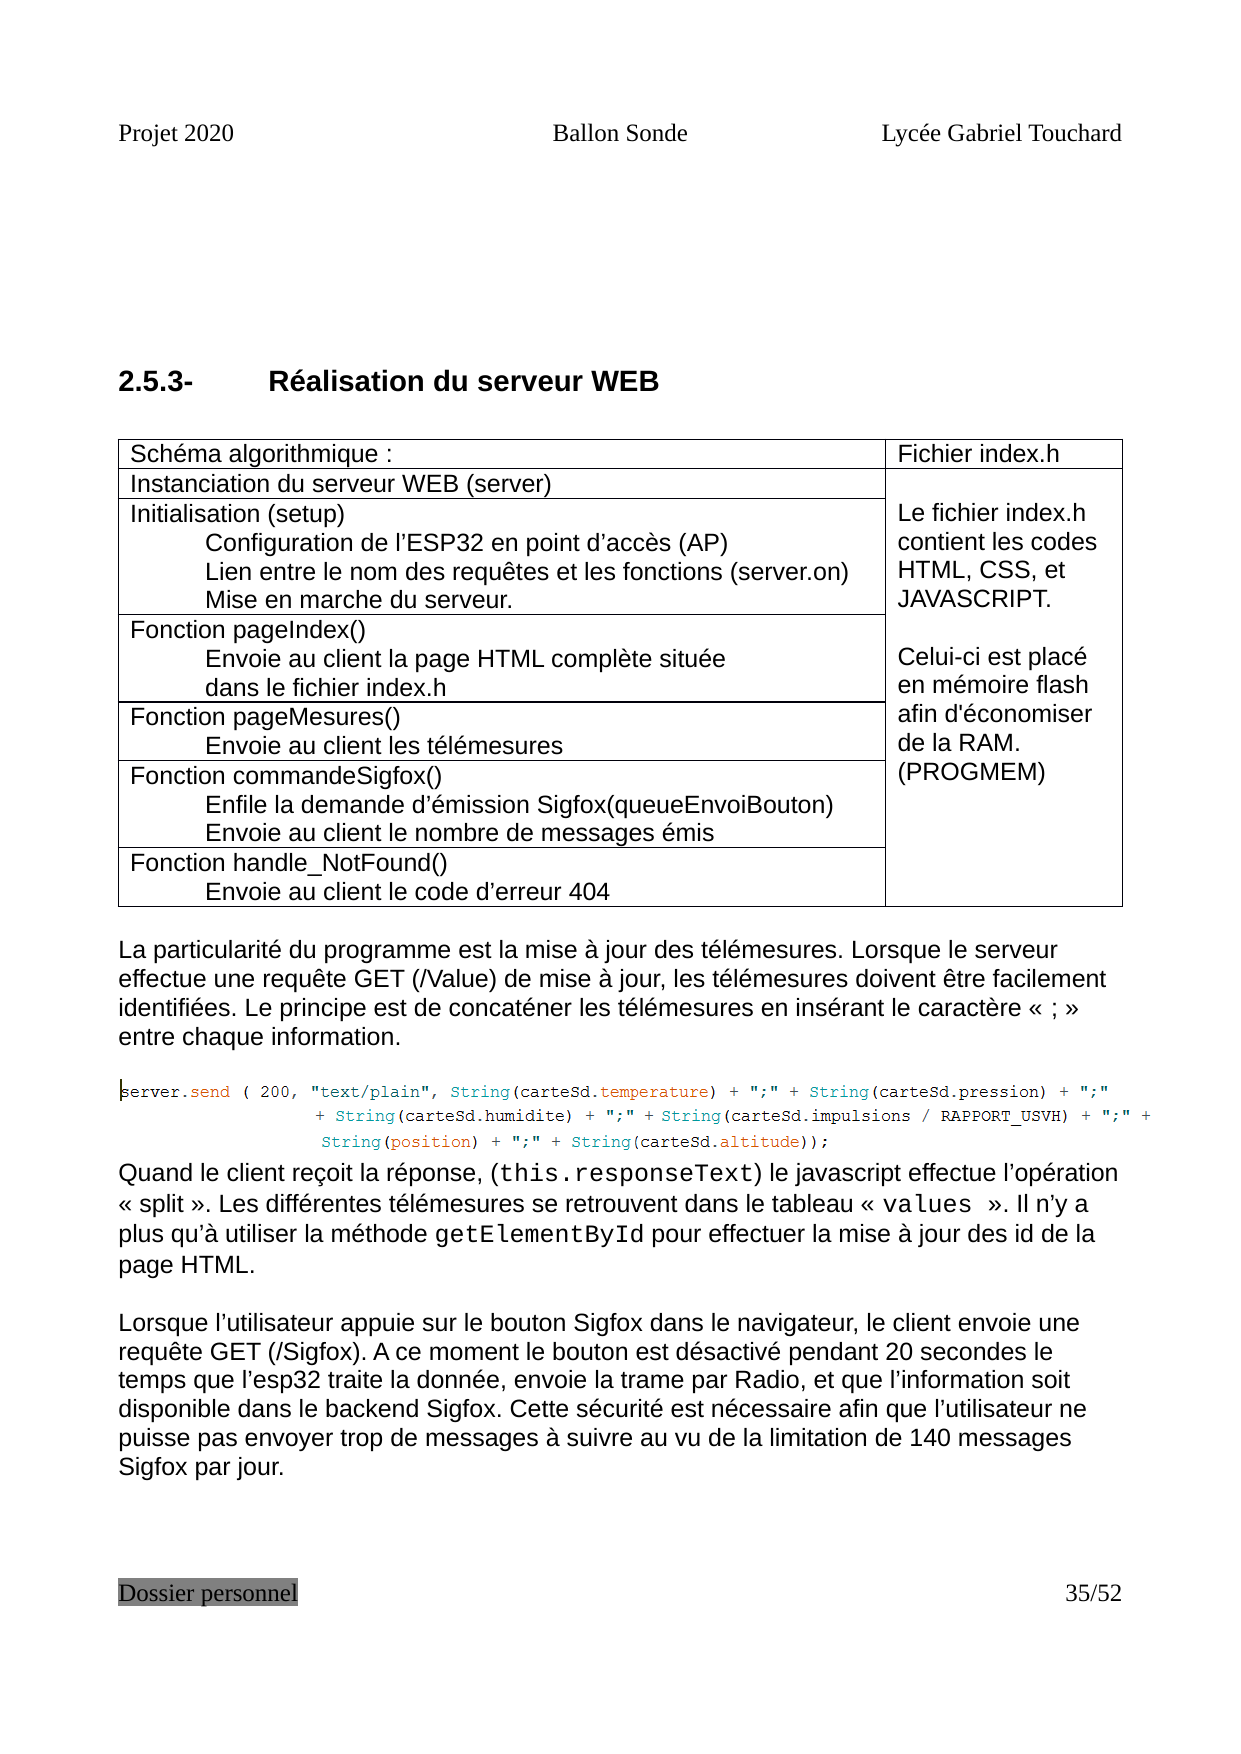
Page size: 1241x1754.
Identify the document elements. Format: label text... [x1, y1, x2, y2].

table_cell Fonction handle_NotFound() Envoie au client le code d’erreur 404 [119, 848, 885, 906]
table_cell Le fichier index.h contient les codes HTML, CSS, et JAVASCRIPT. Celui-ci est placé en mémoire flash afin d'économiser de la RAM. (PROGMEM) [886, 469, 1122, 906]
text La particularité du programme est la mise à jour des télémesures. Lorsque le serveur effectue une requête GET (/Value) de mise à jour, les télémesures doivent être facilement identifiées. Le principe est de concaténer les télémesures en insérant le caractère « ; » entre chaque information. [118, 936, 1122, 1051]
picture [118, 1079, 1153, 1158]
table_header Fichier index.h [886, 440, 1122, 468]
table_cell Fonction pageIndex() Envoie au client la page HTML complète située dans le fichier index.h [119, 615, 885, 701]
table_cell Fonction commandeSigfox() Enfile la demande d’émission Sigfox(queueEnvoiBouton) Envoie au client le nombre de messages émis [119, 761, 885, 847]
table_header Schéma algorithmique : [119, 440, 885, 468]
table_cell Initialisation (setup) Configuration de l’ESP32 en point d’accès (AP) Lien entre le nom des requêtes et les fonctions (server.on) Mise en marche du serveur. [119, 499, 885, 614]
text Lorsque l’utilisateur appuie sur le bouton Sigfox dans le navigateur, le client envoie une requête GET (/Sigfox). A ce moment le bouton est désactivé pendant 20 secondes le temps que l’esp32 traite la donnée, envoie la trame par Radio, et que l’information soit disponible dans le backend Sigfox. Cette sécurité est nécessaire afin que l’utilisateur ne puisse pas envoyer trop de messages à suivre au vu de la limitation de 140 messages Sigfox par jour. [118, 1308, 1122, 1480]
table_cell Instanciation du serveur WEB (server) [119, 469, 885, 498]
subtitle Réalisation du serveur WEB [118, 363, 1122, 397]
text Quand le client reçoit la réponse, (this.responseText) le javascript effectue l’opération « split ». Les différentes télémesures se retrouvent dans le tableau « values ». Il n’y a plus qu’à utiliser la méthode getElementById pour effectuer la mise à jour des id de la page HTML. [118, 1158, 1122, 1279]
table_cell Fonction pageMesures() Envoie au client les télémesures [119, 703, 885, 760]
